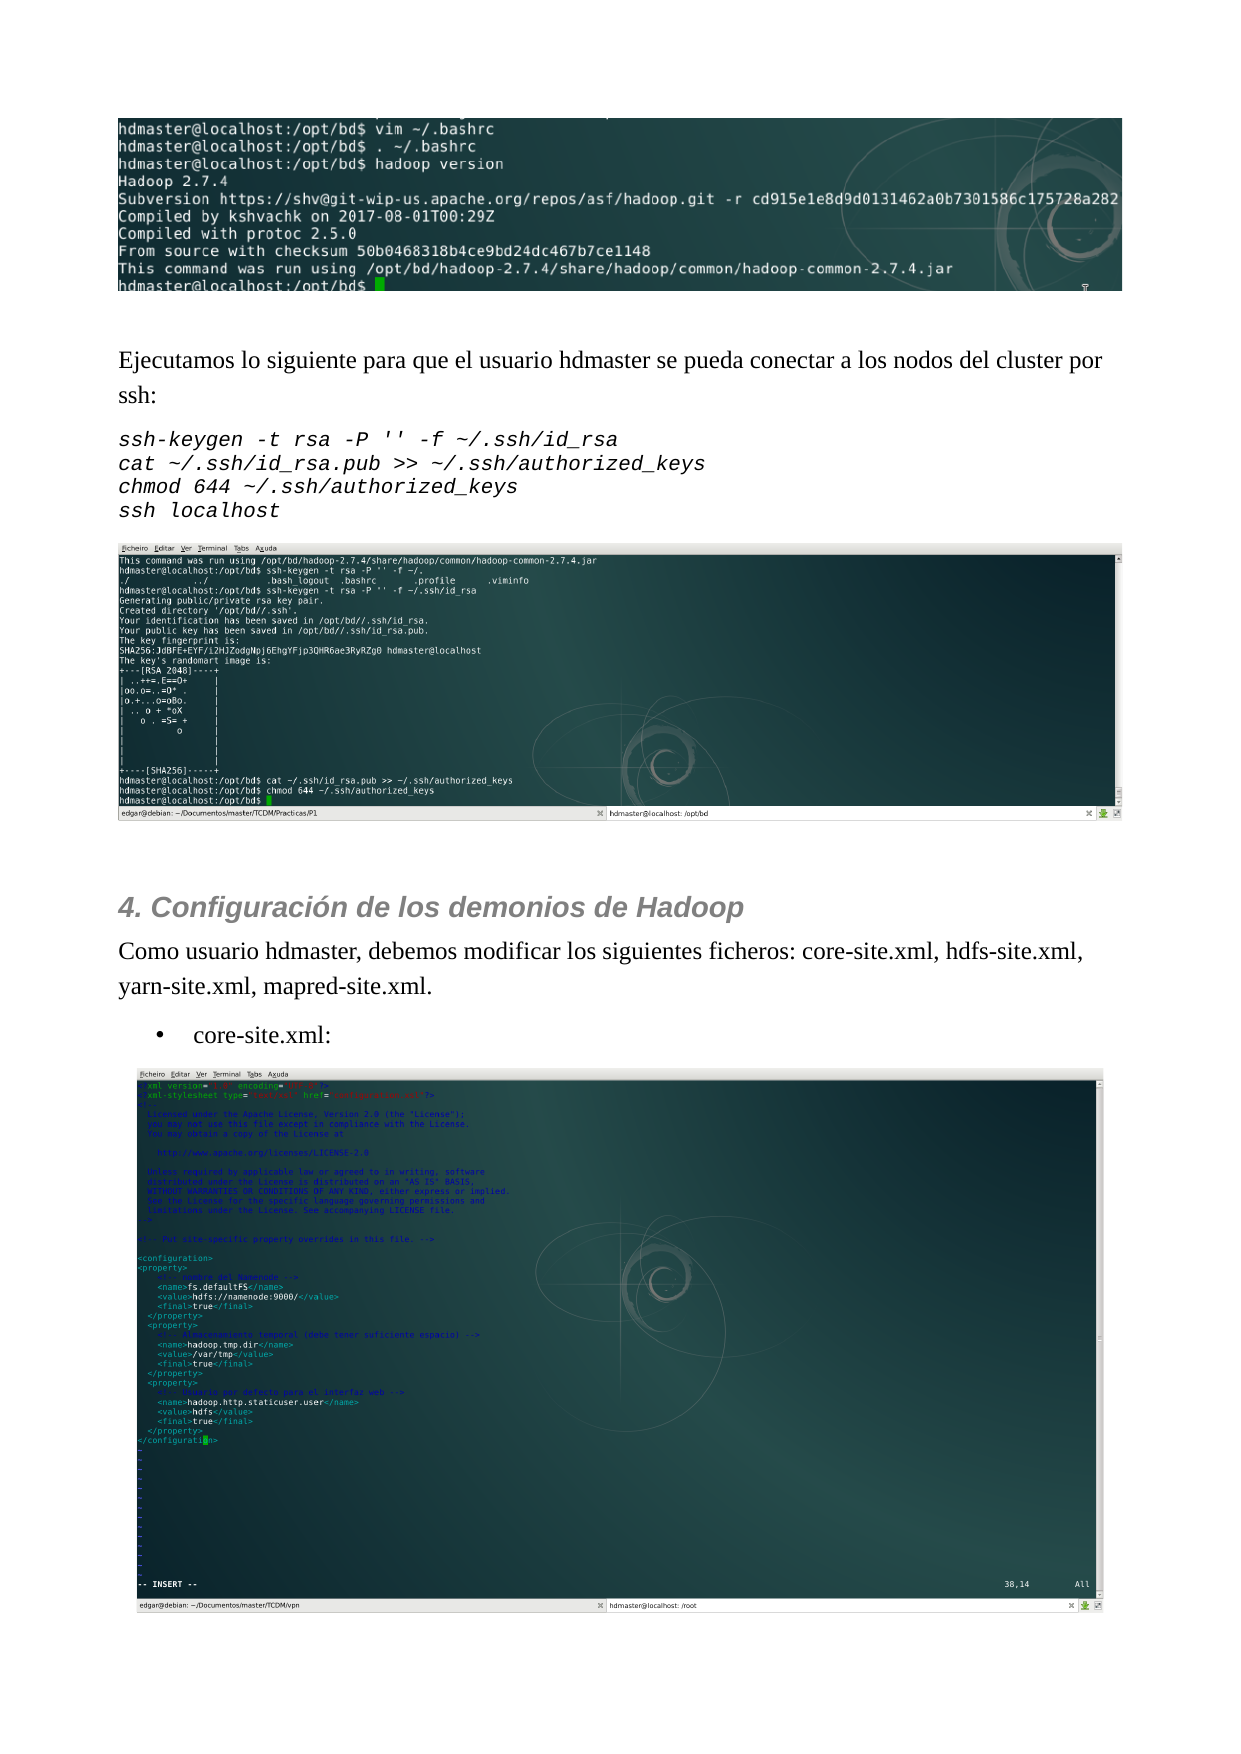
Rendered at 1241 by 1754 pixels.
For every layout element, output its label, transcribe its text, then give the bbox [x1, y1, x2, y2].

picture [118, 543, 1123, 821]
text Como usuario hdmaster, debemos modificar los siguientes ficheros: core-site.xml, hdfs-site.xml, yarn-site.xml, mapred-site.xml. [118, 936, 1122, 999]
list core-site.xml: [156, 1020, 1122, 1049]
subtitle 4. Configuración de los demonios de Hadoop [118, 890, 1122, 924]
text ssh-keygen -t rsa -P '' -f ~/.ssh/id_rsa [118, 429, 1122, 453]
text chmod 644 ~/.ssh/authorized_keys [118, 476, 1122, 500]
picture [118, 118, 1123, 291]
text ssh localhost [118, 500, 1122, 524]
text cat ~/.ssh/id_rsa.pub >> ~/.ssh/authorized_keys [118, 453, 1122, 476]
picture [136, 1068, 1104, 1613]
text Ejecutamos lo siguiente para que el usuario hdmaster se pueda conectar a los nodos del cluster por ssh: [118, 346, 1122, 409]
